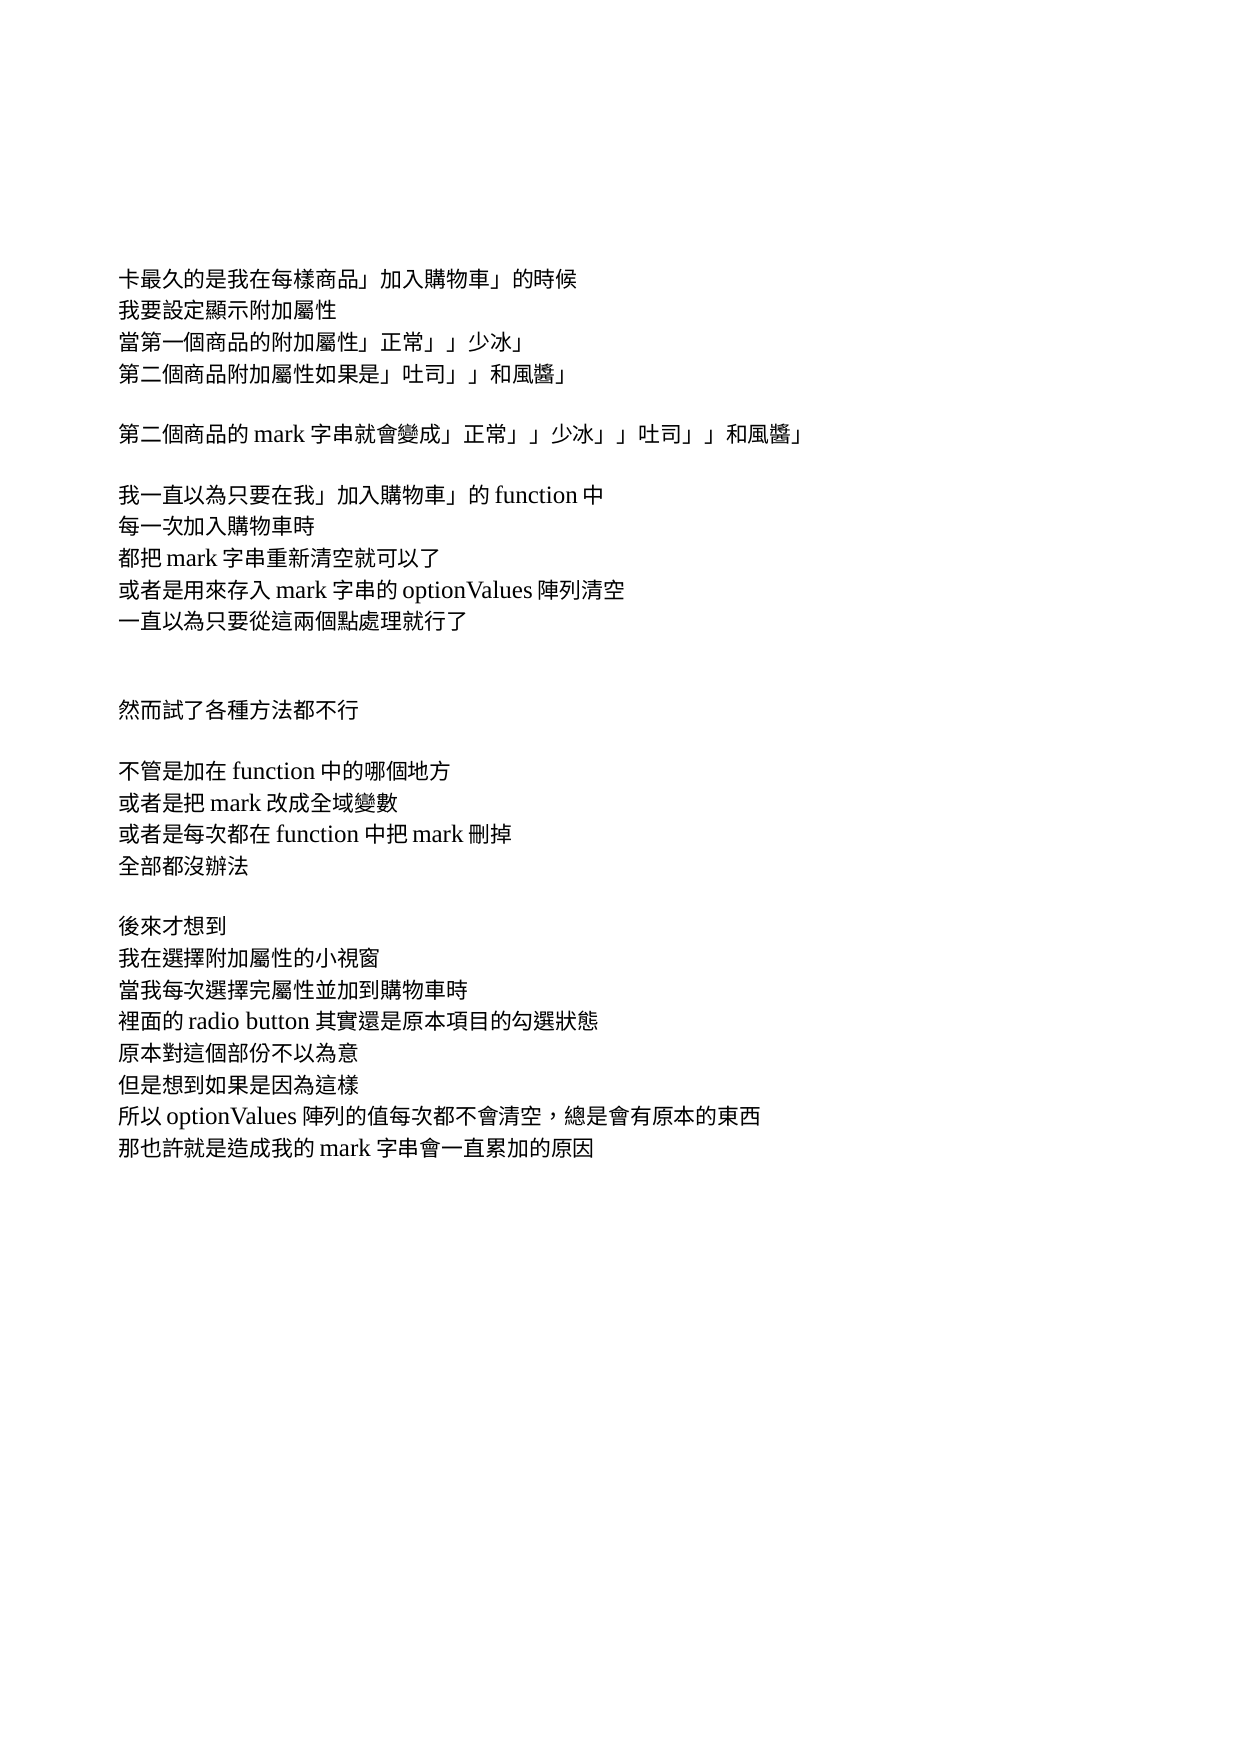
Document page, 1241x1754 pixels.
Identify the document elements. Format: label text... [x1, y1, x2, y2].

text 一直以為只要從這兩個點處理就行了 [118, 604, 1122, 636]
text 或者是把mark改成全域變數 [118, 786, 1122, 817]
text 當我每次選擇完屬性並加到購物車時 [118, 973, 1122, 1004]
text 然而試了各種方法都不行 [118, 693, 1122, 725]
text 但是想到如果是因為這樣 [118, 1068, 1122, 1099]
text 都把mark字串重新清空就可以了 [118, 541, 1122, 573]
text 我一直以為只要在我」加入購物車」的function中 [118, 478, 1122, 509]
text 我要設定顯示附加屬性 [118, 293, 1122, 325]
text 那也許就是造成我的mark字串會一直累加的原因 [118, 1131, 1122, 1163]
text 卡最久的是我在每樣商品」加入購物車」的時候 [118, 262, 1122, 293]
text 全部都沒辦法 [118, 849, 1122, 881]
text 第二個商品的mark字串就會變成」正常」」少冰」」吐司」」和風醬」 [118, 417, 1122, 449]
text 或者是用來存入mark字串的optionValues陣列清空 [118, 573, 1122, 604]
text 每一次加入購物車時 [118, 509, 1122, 541]
text 裡面的radio button其實還是原本項目的勾選狀態 [118, 1004, 1122, 1036]
text 所以optionValues陣列的值每次都不會清空，總是會有原本的東西 [118, 1099, 1122, 1131]
text 或者是每次都在function中把mark刪掉 [118, 817, 1122, 849]
text 第二個商品附加屬性如果是」吐司」」和風醬」 [118, 357, 1122, 388]
text 當第一個商品的附加屬性」正常」」少冰」 [118, 325, 1122, 357]
text 後來才想到 [118, 909, 1122, 941]
text 原本對這個部份不以為意 [118, 1036, 1122, 1068]
text 不管是加在function中的哪個地方 [118, 754, 1122, 786]
text 我在選擇附加屬性的小視窗 [118, 941, 1122, 973]
